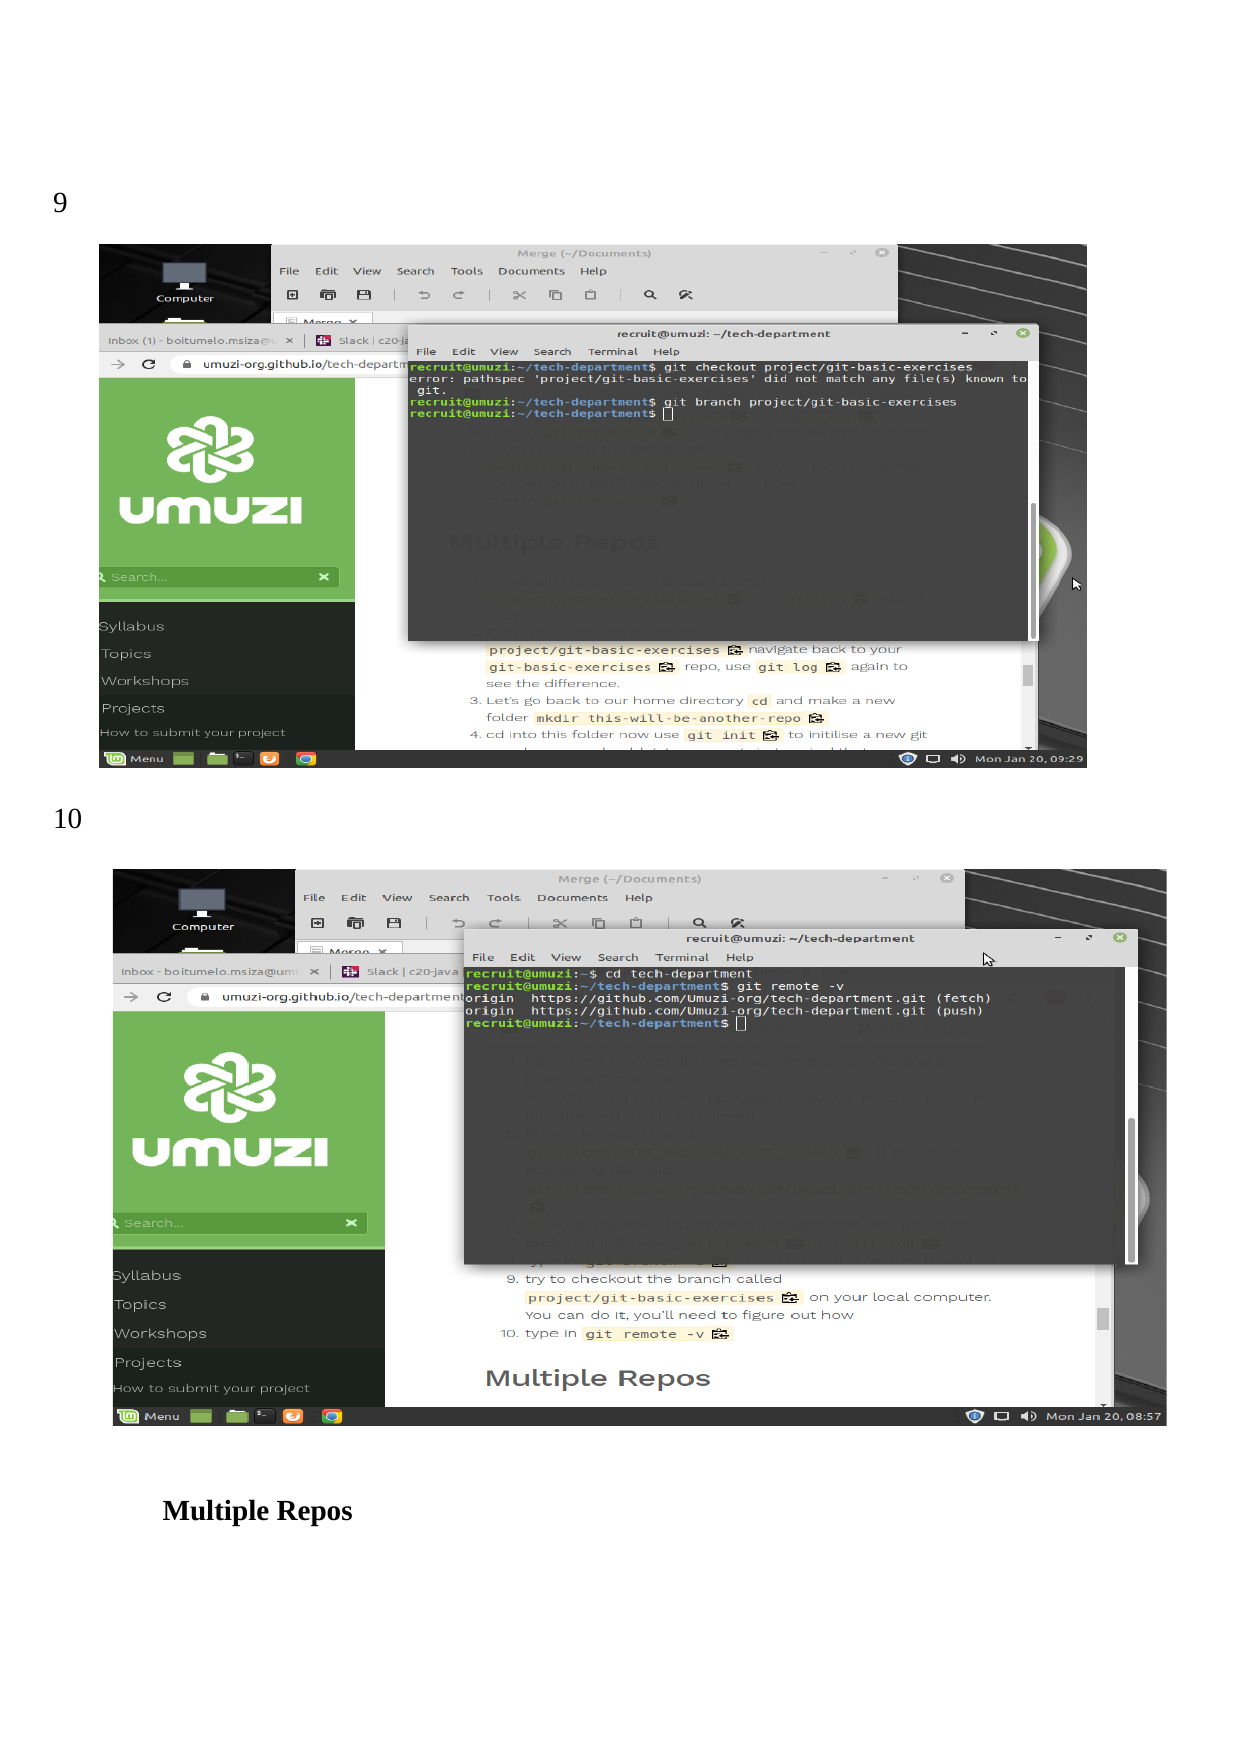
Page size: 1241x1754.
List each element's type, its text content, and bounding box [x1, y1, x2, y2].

text Multiple Repos [53, 1493, 1123, 1526]
text 9 [53, 185, 1123, 219]
picture [112, 869, 1167, 1426]
picture [99, 244, 1087, 768]
text 10 [53, 802, 1123, 835]
